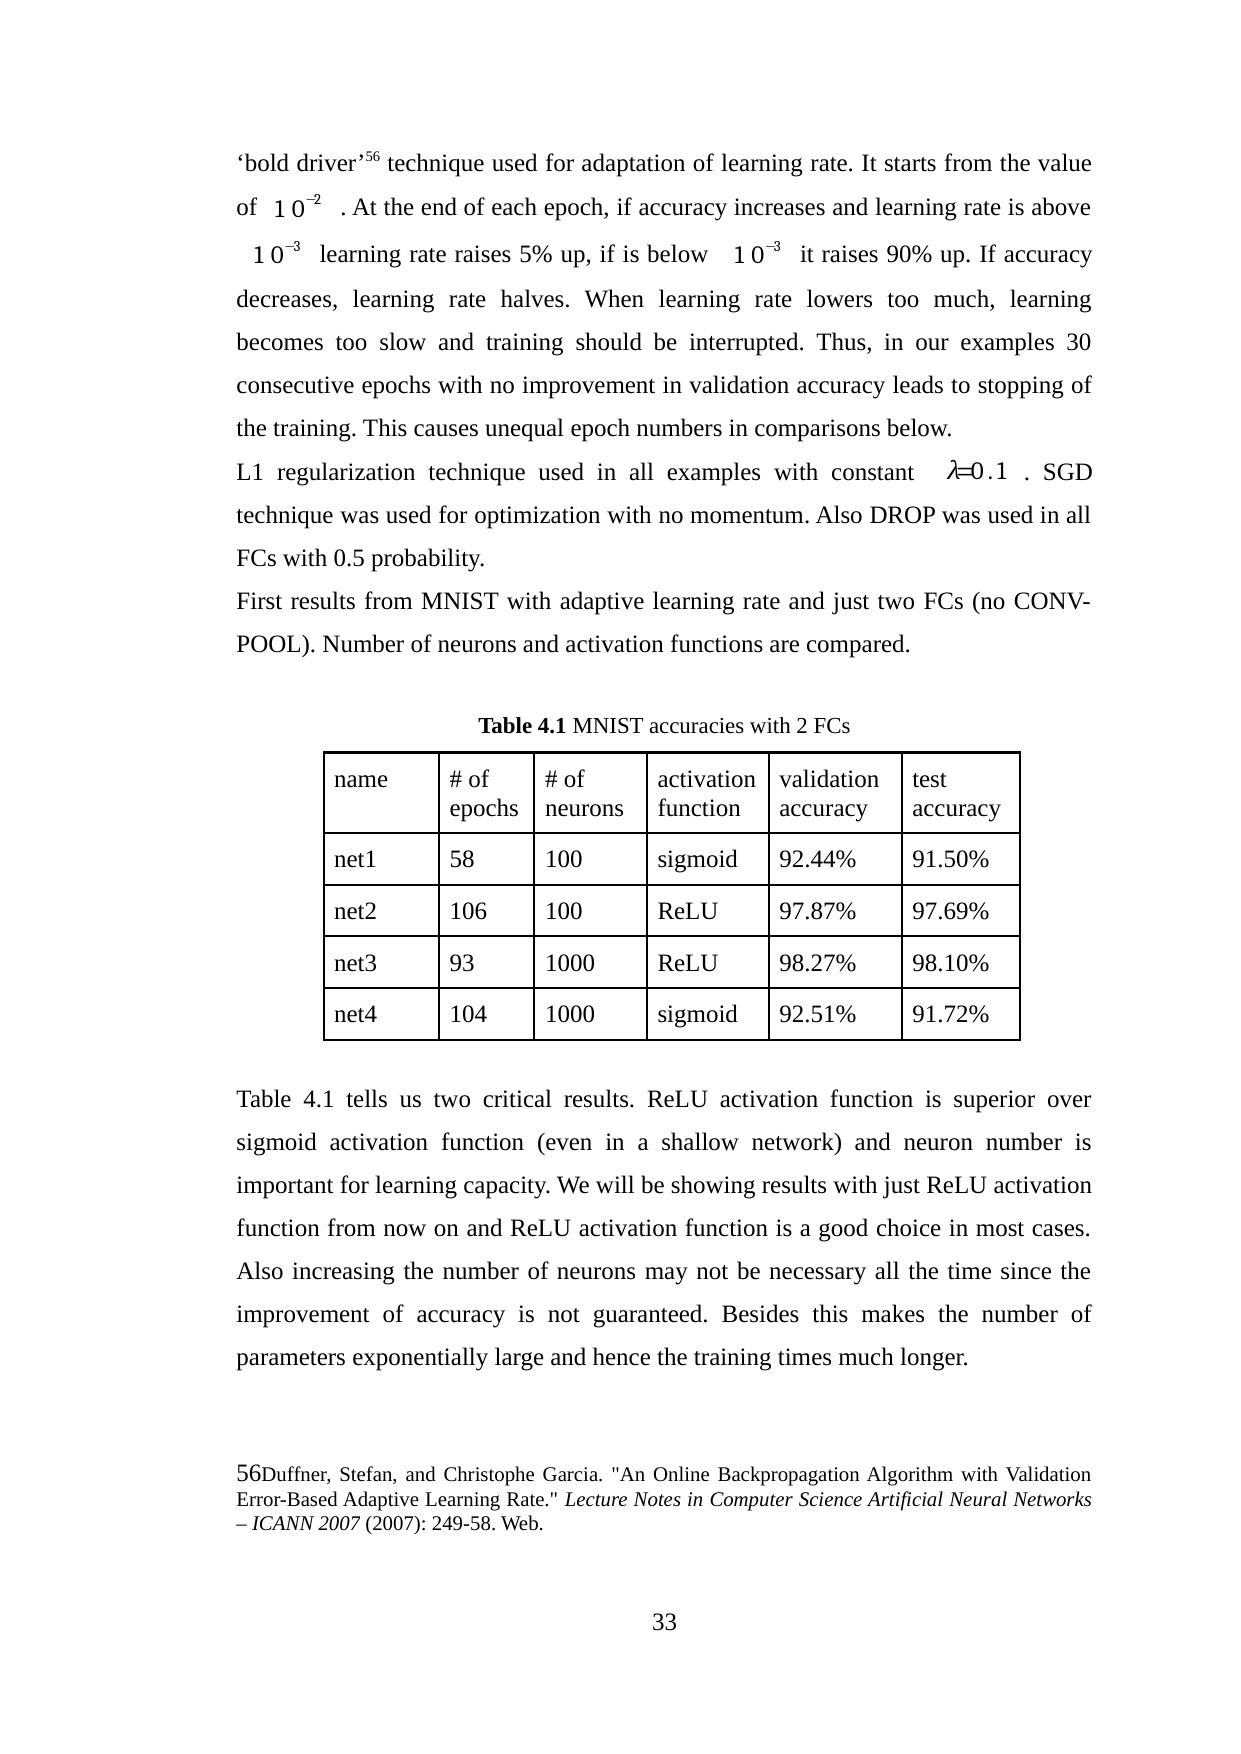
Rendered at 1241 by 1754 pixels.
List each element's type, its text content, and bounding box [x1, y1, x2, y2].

table_cell 106 [440, 886, 533, 935]
table_cell sigmoid [648, 834, 768, 883]
text First results from MNIST with adaptive learning rate and just two FCs (no CONV-POOL). Number of neurons and activation functions are compared. [236, 586, 1093, 658]
table_cell 58 [440, 834, 533, 883]
table_cell 104 [440, 989, 533, 1038]
table_cell net3 [325, 937, 438, 987]
table_cell 97.87% [770, 886, 901, 935]
table_cell ReLU [648, 937, 768, 987]
table_cell 92.51% [770, 989, 901, 1038]
text L1 regularization technique used in all examples with constant . SGD technique was used for optimization with no momentum. Also DROP was used in all FCs with 0.5 probability. [236, 456, 1093, 572]
table_cell 93 [440, 937, 533, 987]
table_cell net2 [325, 886, 438, 935]
text Duffner, Stefan, and Christophe Garcia. "An Online Backpropagation Algorithm with Validation Error-Based Adaptive Learning Rate." Lecture Notes in Computer Science Artificial Neural Networks – ICANN 2007 (2007): 249-58. Web. [236, 1458, 1093, 1535]
table_cell 100 [535, 886, 646, 935]
text Table 4.1 MNIST accuracies with 2 FCs [236, 712, 1093, 738]
table_header test accuracy [903, 754, 1019, 832]
table_cell 1000 [535, 989, 646, 1038]
table_cell 100 [535, 834, 646, 883]
table_cell 98.10% [903, 937, 1019, 987]
table_cell sigmoid [648, 989, 768, 1038]
table_header # of neurons [535, 754, 646, 832]
table_header activation function [648, 754, 768, 832]
table_cell 92.44% [770, 834, 901, 883]
table_cell 98.27% [770, 937, 901, 987]
table_header name [325, 754, 438, 832]
table_cell 97.69% [903, 886, 1019, 935]
text Table 4.1 tells us two critical results. ReLU activation function is superior over sigmoid activation function (even in a shallow network) and neuron number is important for learning capacity. We will be showing results with just ReLU activation function from now on and ReLU activation function is a good choice in most cases. Also increasing the number of neurons may not be necessary all the time since the improvement of accuracy is not guaranteed. Besides this makes the number of parameters exponentially large and hence the training times much longer. [236, 1084, 1093, 1371]
table_cell net1 [325, 834, 438, 883]
table_cell ReLU [648, 886, 768, 935]
table_header # of epochs [440, 754, 533, 832]
table_cell 1000 [535, 937, 646, 987]
table_cell 91.50% [903, 834, 1019, 883]
table_header validation accuracy [770, 754, 901, 832]
table_cell net4 [325, 989, 438, 1038]
text ‘bold driver’ technique used for adaptation of learning rate. It starts from the value of. At the end of each epoch, if accuracy increases and learning rate is above learning rate raises 5% up, if is below it raises 90% up. If accuracy decreases, learning rate halves. When learning rate lowers too much, learning becomes too slow and training should be interrupted. Thus, in our examples 30 consecutive epochs with no improvement in validation accuracy leads to stopping of the training. This causes unequal epoch numbers in comparisons below. [236, 148, 1093, 442]
table_cell 91.72% [903, 989, 1019, 1038]
